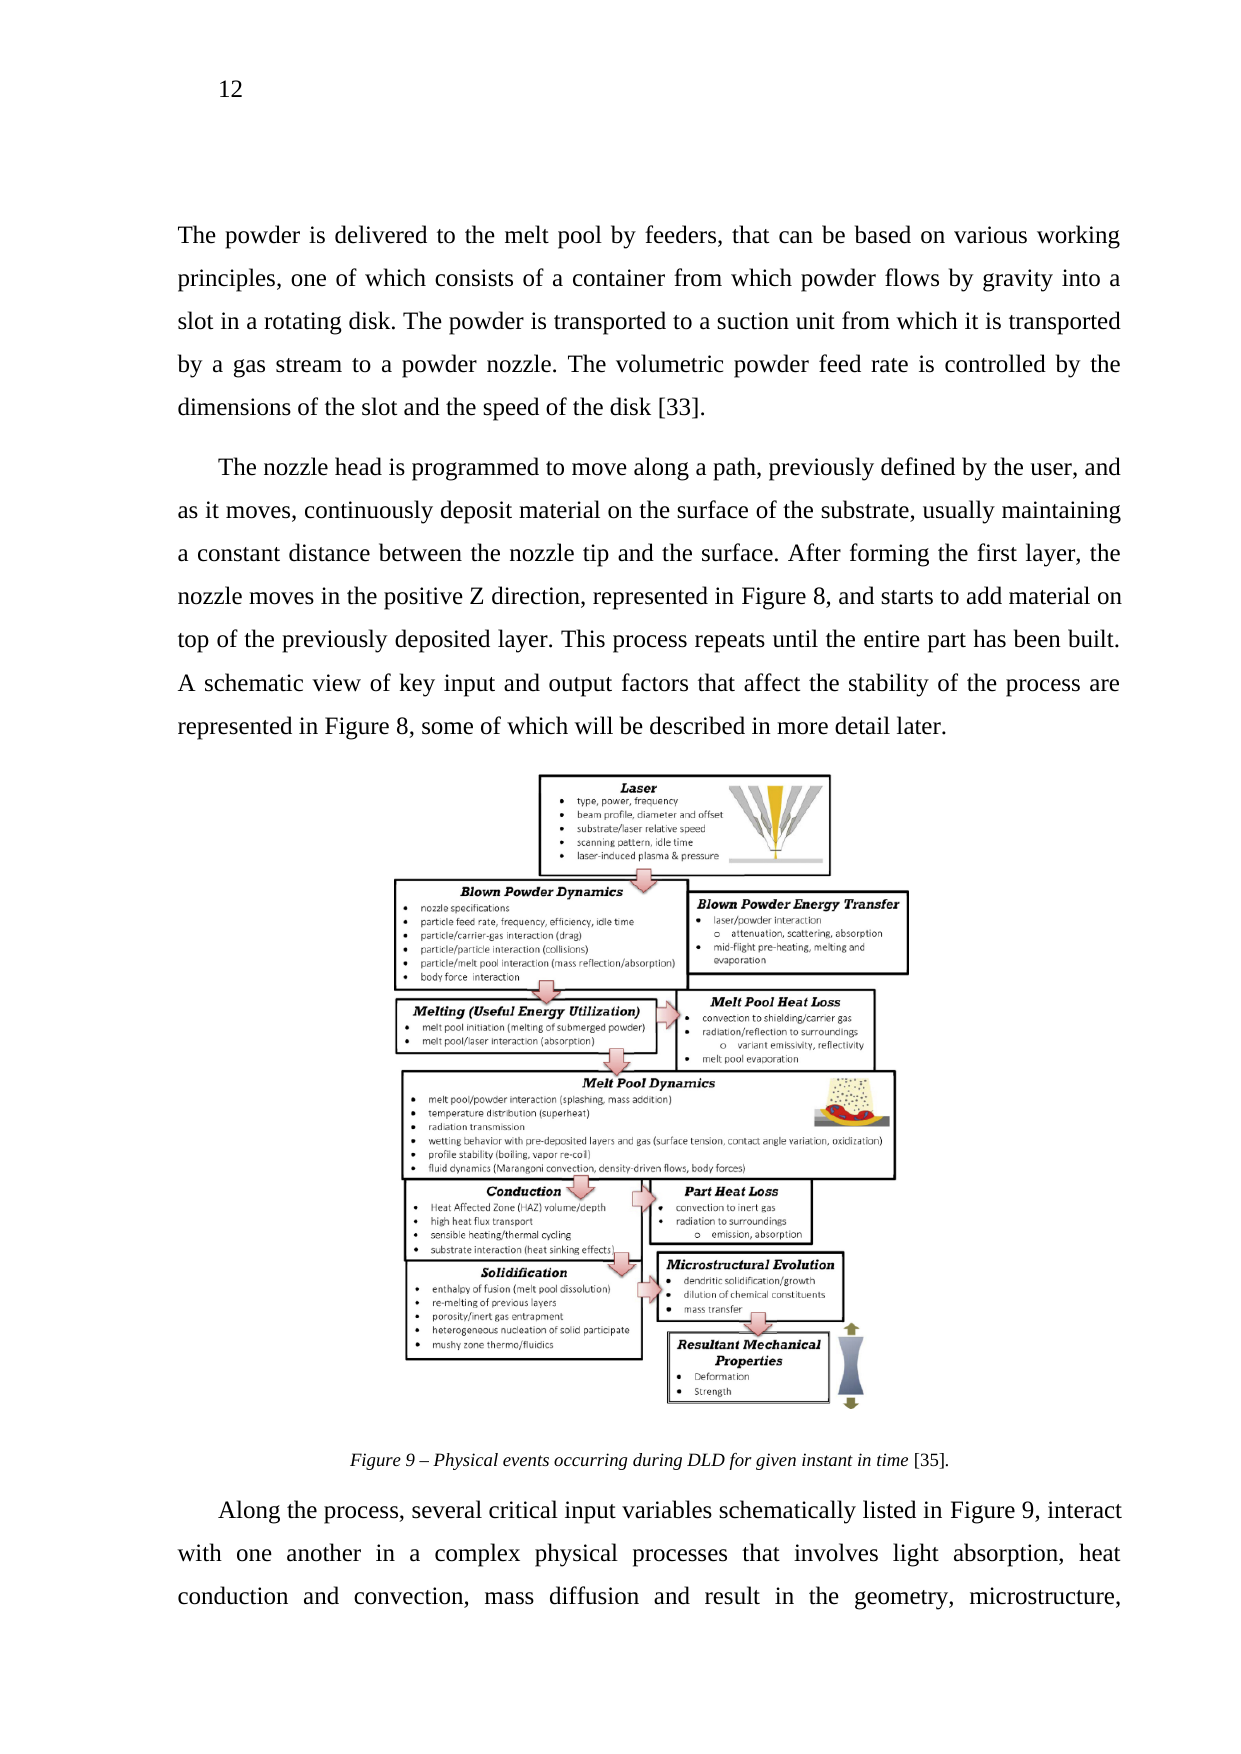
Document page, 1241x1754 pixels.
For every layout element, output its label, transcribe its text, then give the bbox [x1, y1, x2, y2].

text The nozzle head is programmed to move along a path, previously defined by the user, and as it moves, continuously deposit material on the surface of the substrate, usually maintaining a constant distance between the nozzle tip and the surface. After forming the first layer, the nozzle moves in the positive Z direction, represented in Figure 8, and starts to add material on top of the previously deposited layer. This process repeats until the entire part has been built. A schematic view of key input and output factors that affect the stability of the process are represented in Figure 8, some of which will be described in more detail later. [177, 452, 1122, 739]
picture [368, 770, 931, 1418]
text Along the process, several critical input variables schematically listed in Figure 9, interact with one another in a complex physical processes that involves light absorption, heat conduction and convection, mass diffusion and result in the geometry, microstructure, [177, 1495, 1122, 1610]
text The powder is delivered to the melt pool by feeders, that can be based on various working principles, one of which consists of a container from which powder flows by gravity into a slot in a rotating disk. The powder is transported to a suction unit from which it is transported by a gas stream to a powder nozzle. The volumetric powder feed rate is controlled by the dimensions of the slot and the speed of the disk [33]. [177, 220, 1122, 421]
text Figure 9 – Physical events occurring during DLD for given instant in time [35]. [177, 1449, 1122, 1470]
